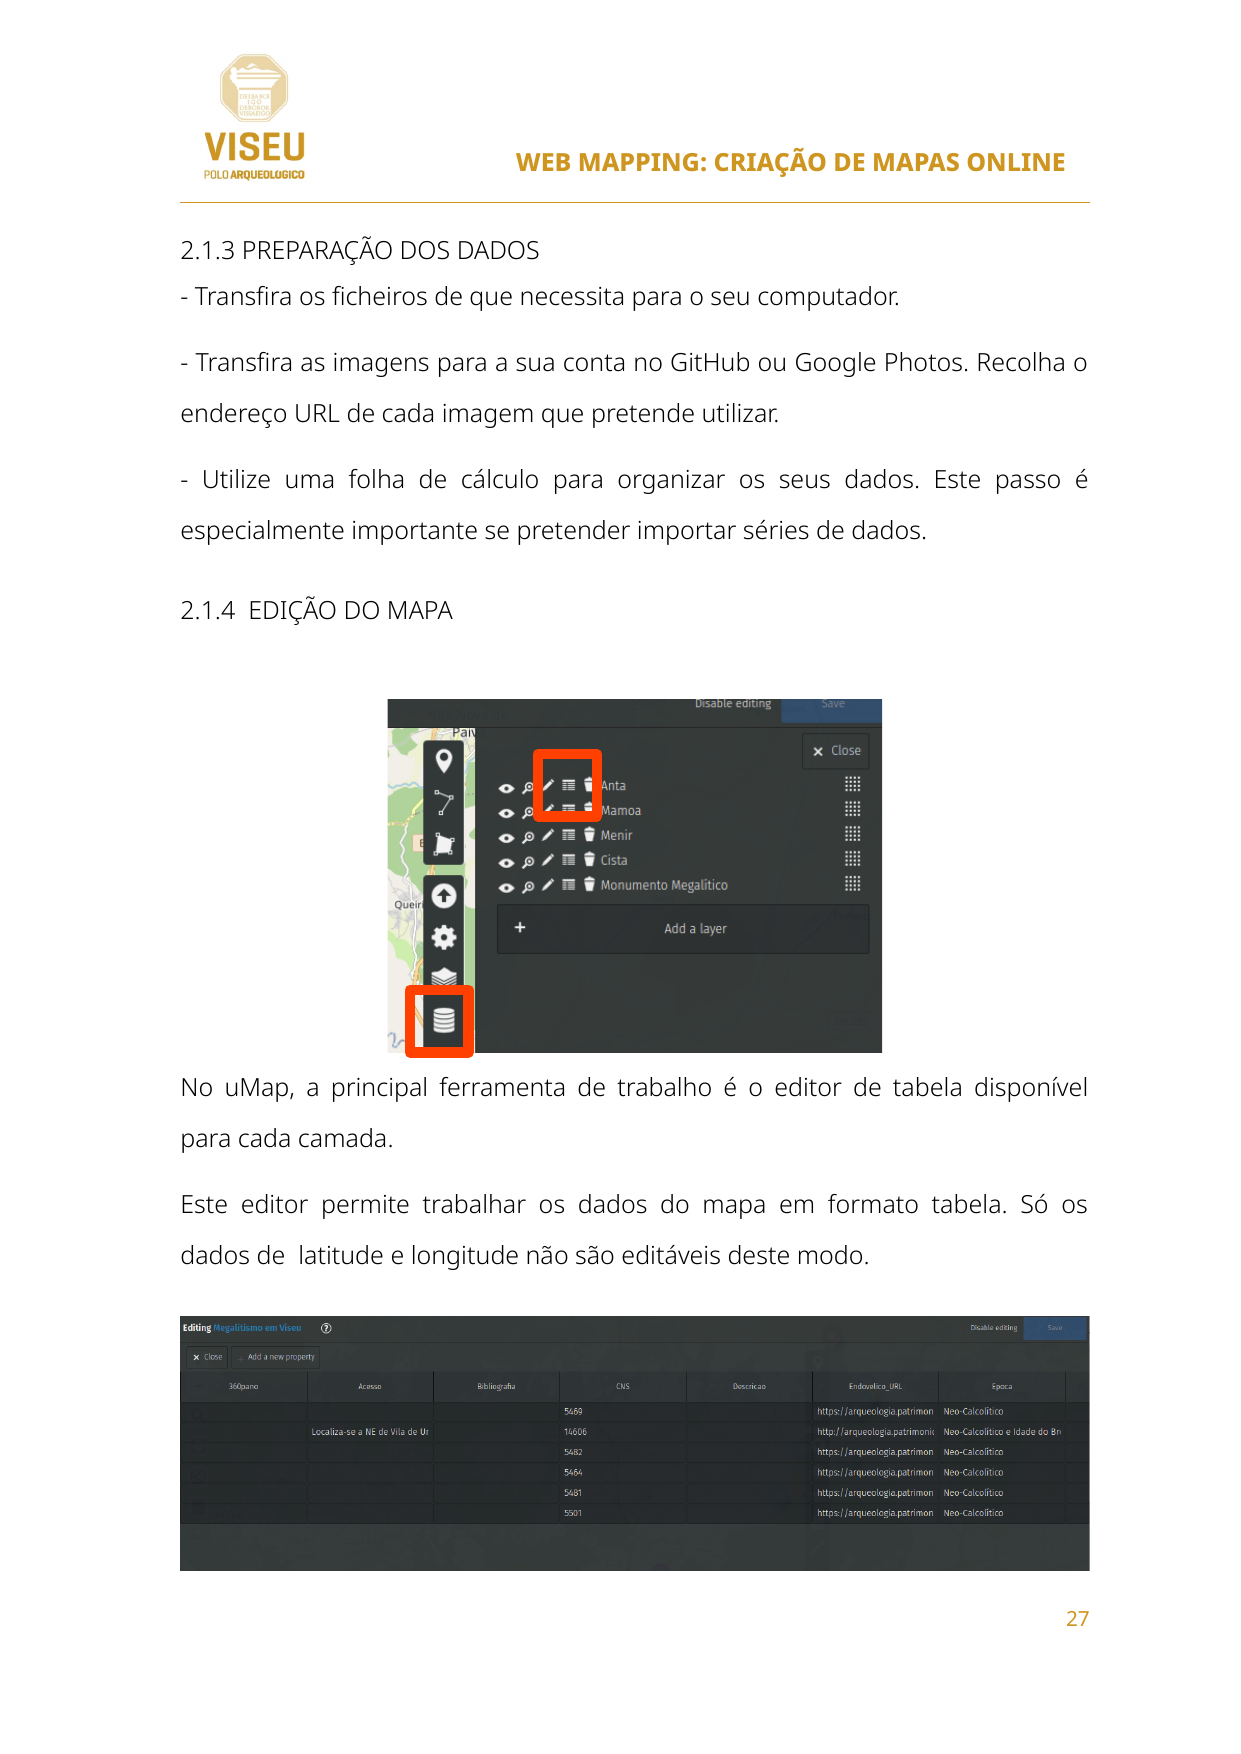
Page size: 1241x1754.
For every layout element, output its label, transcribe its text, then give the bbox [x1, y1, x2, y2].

text - Transfira os ficheiros de que necessita para o seu computador. [180, 279, 1090, 313]
text - Transfira as imagens para a sua conta no GitHub ou Google Photos. Recolha o endereço URL de cada imagem que pretende utilizar. [180, 344, 1090, 430]
text No uMap, a principal ferramenta de trabalho é o editor de tabela disponível para cada camada. [180, 705, 1090, 1155]
picture [415, 995, 463, 1047]
text - Utilize uma folha de cálculo para organizar os seus dados. Este passo é especialmente importante se pretender importar séries de dados. [180, 461, 1090, 546]
subtitle 2.1.3 Preparação dos dados [180, 232, 1090, 266]
picture [180, 1316, 1090, 1571]
text Este editor permite trabalhar os dados do mapa em formato tabela. Só os dados de latitude e longitude não são editáveis deste modo. [180, 1186, 1090, 1271]
picture [387, 699, 883, 1053]
subtitle 2.1.4 Edição do Mapa [180, 592, 1090, 627]
